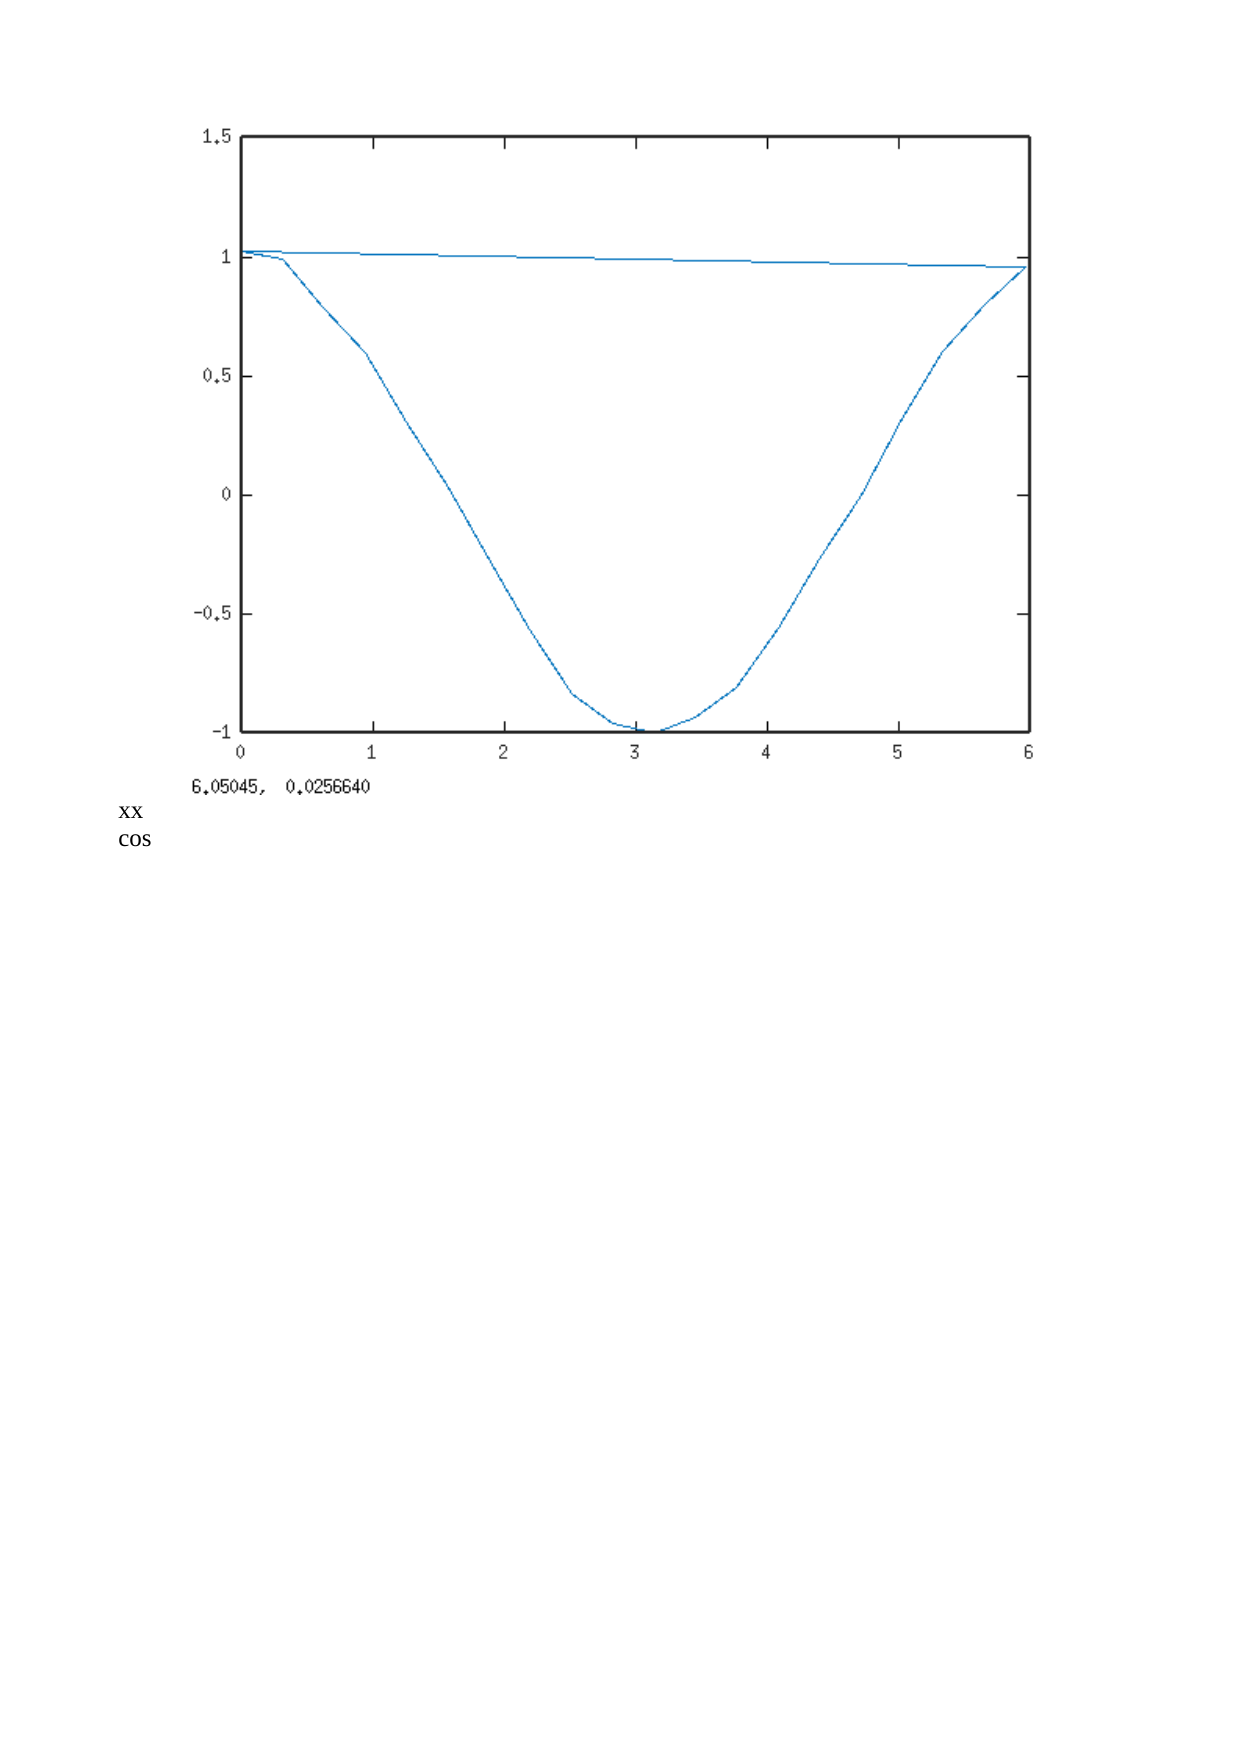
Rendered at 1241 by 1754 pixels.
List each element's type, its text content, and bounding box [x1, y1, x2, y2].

text cos [118, 823, 1122, 852]
picture [182, 118, 1058, 795]
text xx [118, 118, 1122, 823]
